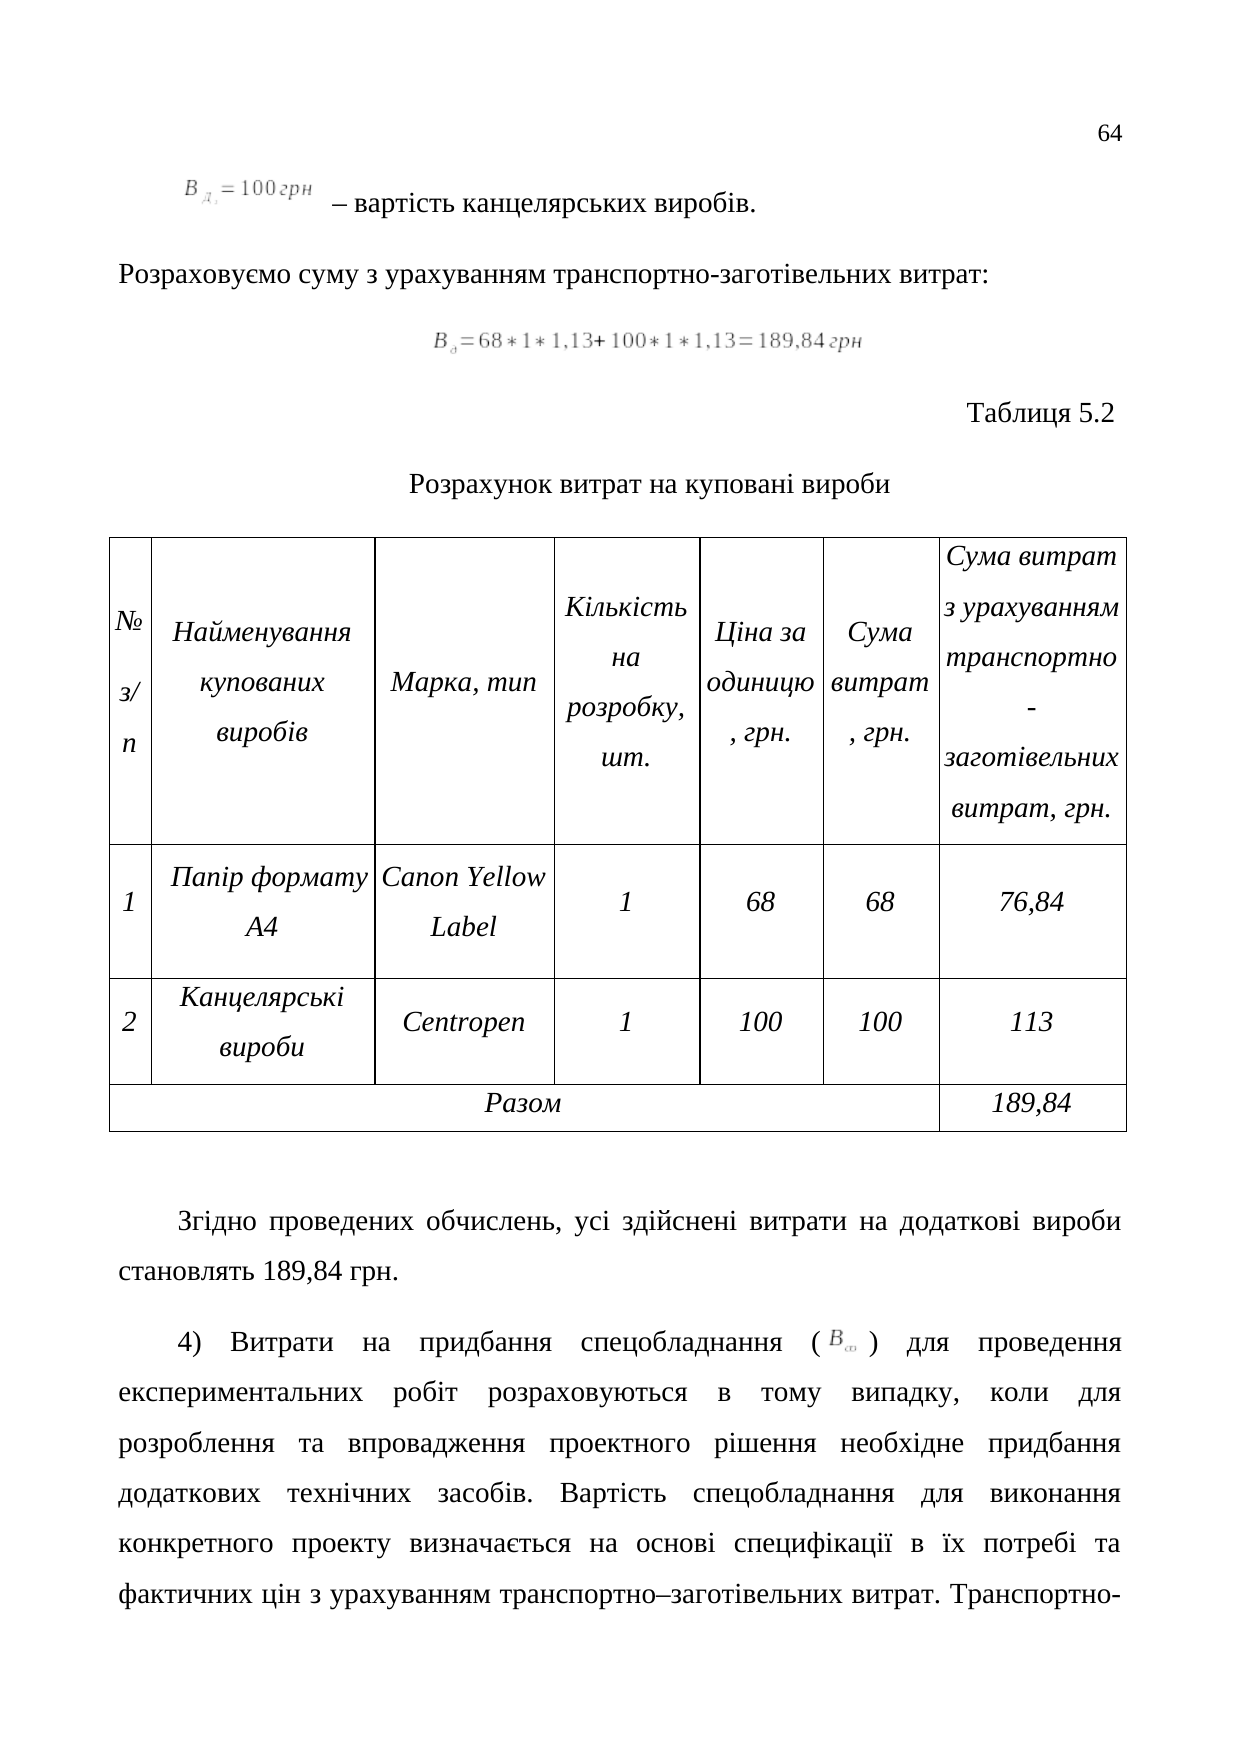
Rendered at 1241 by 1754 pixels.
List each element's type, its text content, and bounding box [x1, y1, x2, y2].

table_cell Centropen [376, 979, 554, 1084]
table_cell Canon Yellow Label [376, 845, 554, 977]
table_cell 68 [701, 845, 823, 977]
table_header Найменування купованих виробів [152, 538, 374, 844]
table_cell 1 [110, 845, 151, 977]
text Розраховуємо суму з урахуванням транспортно-заготівельних витрат: [118, 256, 1122, 289]
table_cell 1 [555, 845, 699, 977]
table_header Ціна за одиницю, грн. [701, 538, 823, 844]
table_cell Разом [110, 1085, 939, 1131]
table_cell 189,84 [940, 1085, 1126, 1131]
table_cell 1 [555, 979, 699, 1084]
table_cell 100 [701, 979, 823, 1084]
text Згідно проведених обчислень, усі здійснені витрати на додаткові вироби становлять 189,84 грн. [118, 1203, 1122, 1287]
table_cell 76,84 [940, 845, 1126, 977]
table_cell 113 [940, 979, 1126, 1084]
table_header Марка, тип [376, 538, 554, 844]
table_cell Папір формату А4 [152, 845, 374, 977]
text – вартість канцелярських виробів. [118, 176, 1122, 218]
table_header Сума витрат з урахуванням транспортно-заготівельних витрат, грн. [940, 538, 1126, 844]
text Таблиця 5.2 [118, 395, 1122, 428]
table_cell 100 [824, 979, 939, 1084]
table_header Кількість на розробку, шт. [555, 538, 699, 844]
table_cell Канцелярські вироби [152, 979, 374, 1084]
table_header № з/п [110, 538, 151, 844]
text Розрахунок витрат на куповані вироби [118, 466, 1122, 500]
table_cell 2 [110, 979, 151, 1084]
text 4) Витрати на придбання спецобладнання () для проведення експериментальних робіт розраховуються в тому випадку, коли для розроблення та впровадження проектного рішення необхідне придбання додаткових технічних засобів. Вартість спецобладнання для виконання конкретного проекту визначається на основі специфікації в їх потребі та фактичних цін з урахуванням транспортно–заготівельних витрат. Транспортно- [118, 1324, 1122, 1609]
table_cell 68 [824, 845, 939, 977]
table_header Сума витрат, грн. [824, 538, 939, 844]
